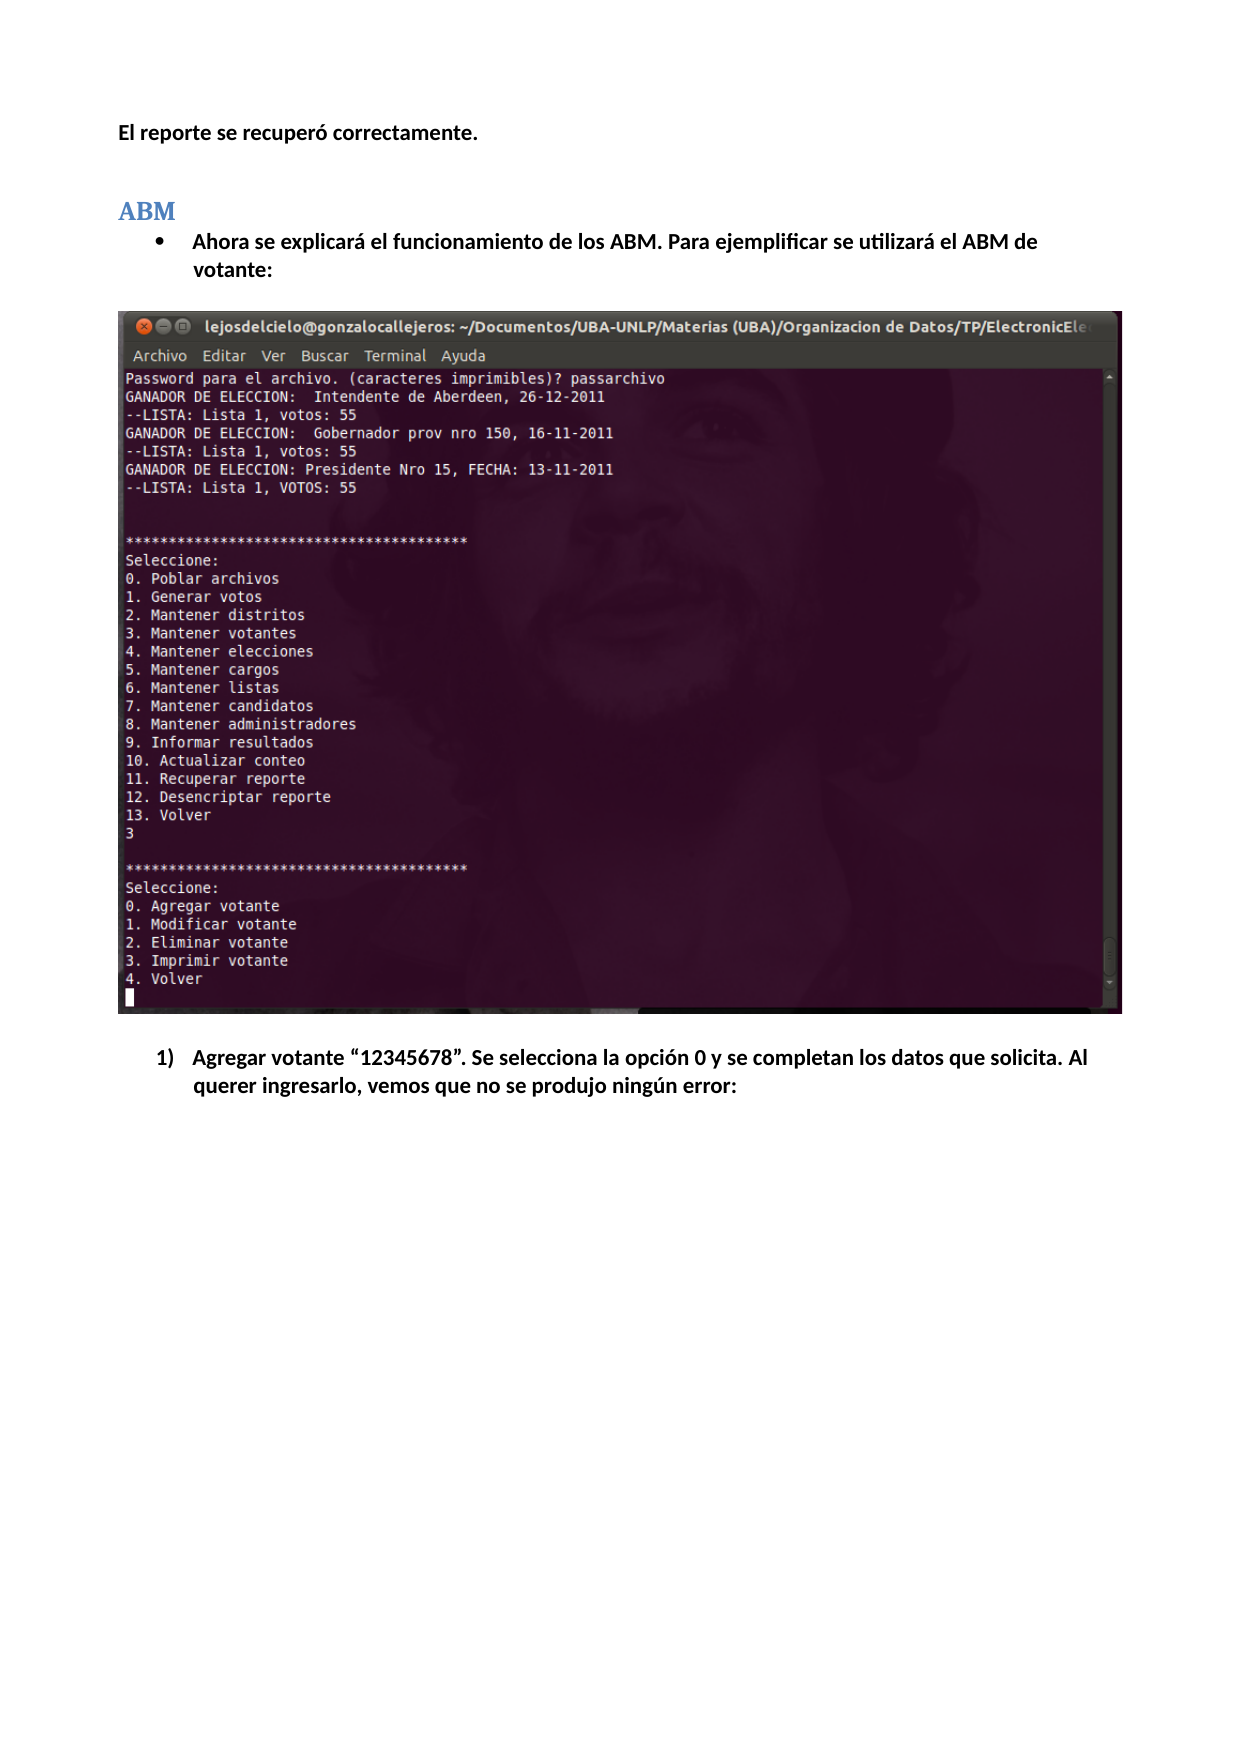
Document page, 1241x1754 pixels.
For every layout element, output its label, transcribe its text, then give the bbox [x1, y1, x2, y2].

picture [118, 311, 1123, 1014]
list Ahora se explicará el funcionamiento de los ABM. Para ejemplificar se utilizará el ABM de votante: [156, 227, 1122, 283]
list Agregar votante “12345678”. Se selecciona la opción 0 y se completan los datos que solicita. Al querer ingresarlo, vemos que no se produjo ningún error: [156, 1043, 1122, 1099]
text El reporte se recuperó correctamente. [118, 118, 1122, 146]
subtitle ABM [118, 196, 1122, 227]
